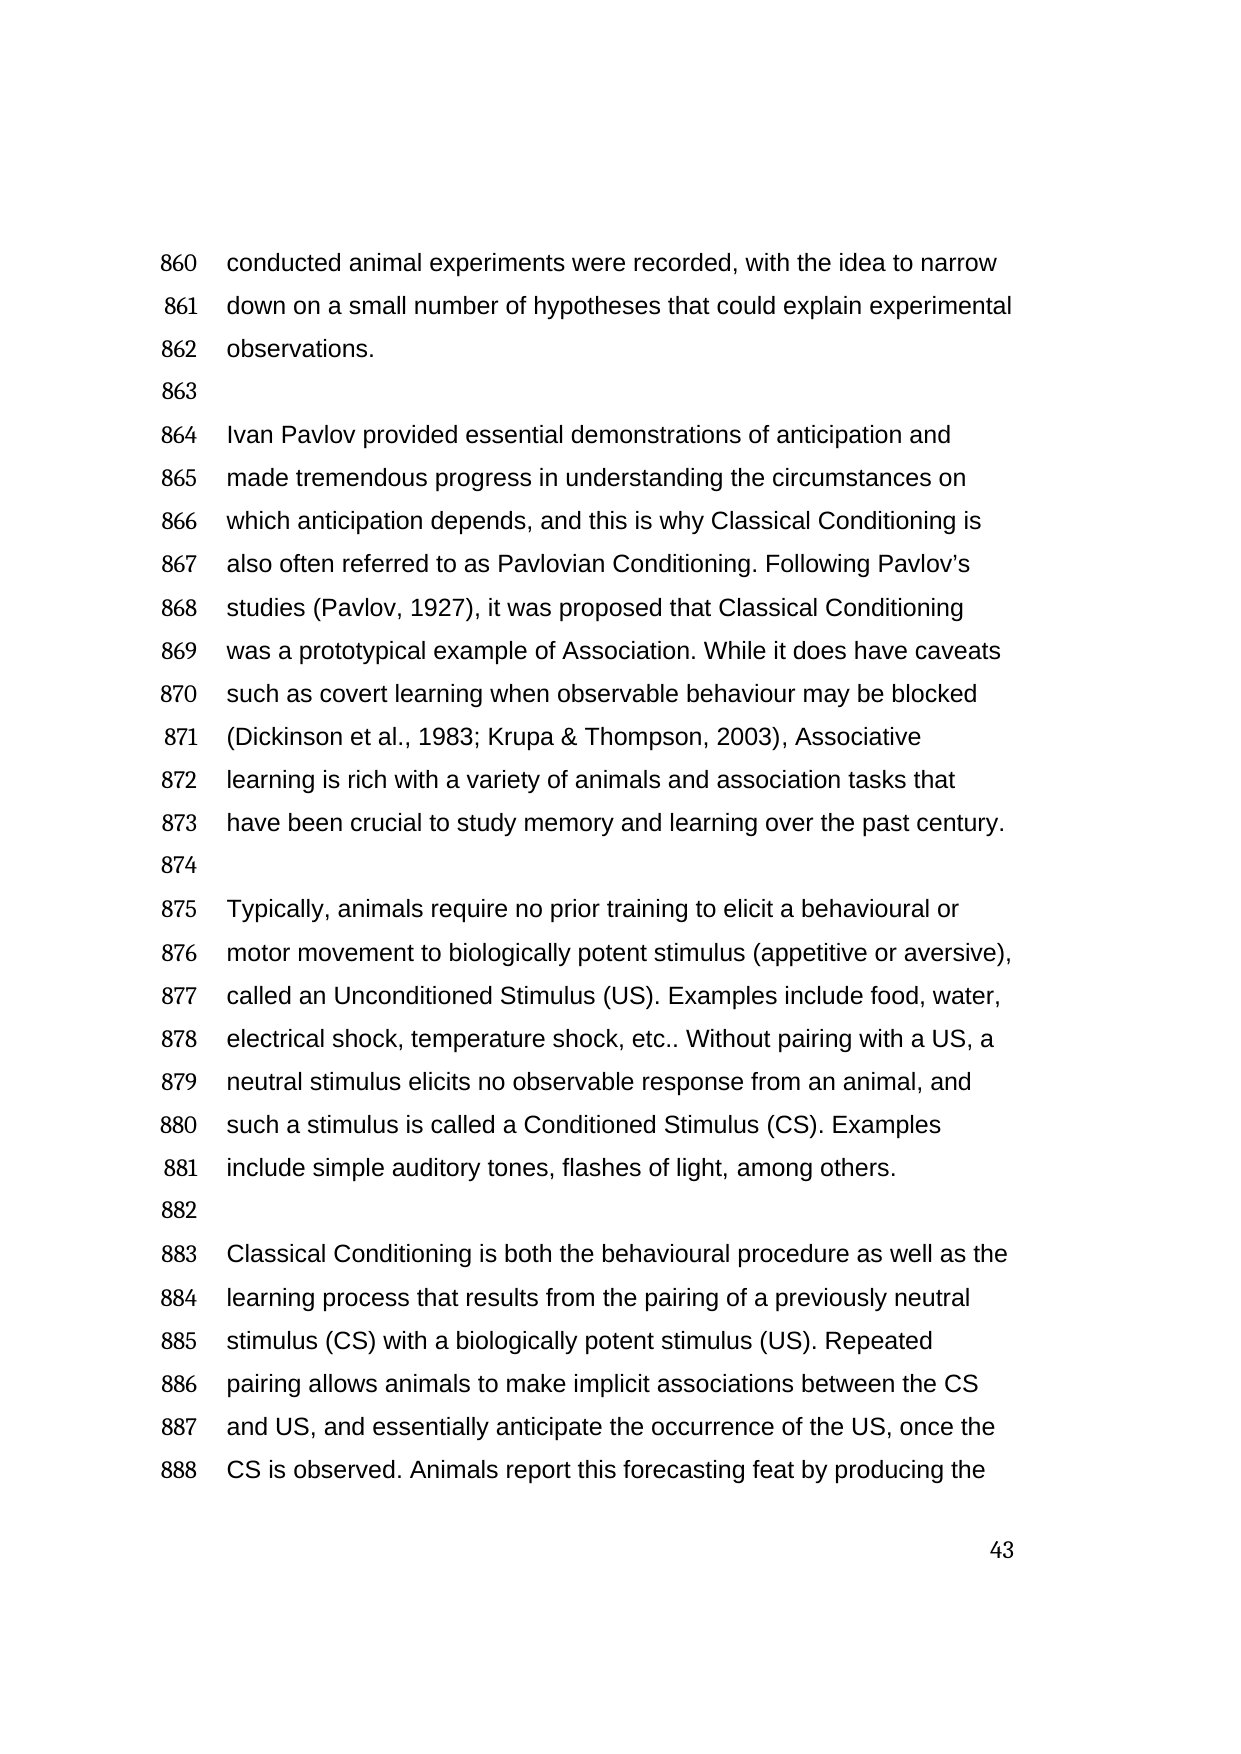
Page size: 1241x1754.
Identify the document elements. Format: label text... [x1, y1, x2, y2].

text Classical Conditioning is both the behavioural procedure as well as the learning process that results from the pairing of a previously neutral stimulus (CS) with a biologically potent stimulus (US). Repeated pairing allows animals to make implicit associations between the CS and US, and essentially anticipate the occurrence of the US, once the CS is observed. Animals report this forecasting feat by producing the [226, 1239, 1014, 1484]
text conducted animal experiments were recorded, with the idea to narrow down on a small number of hypotheses that could explain experimental observations. [226, 248, 1014, 363]
text Typically, animals require no prior training to elicit a behavioural or motor movement to biologically potent stimulus (appetitive or aversive), called an Unconditioned Stimulus (US). Examples include food, water, electrical shock, temperature shock, etc.. Without pairing with a US, a neutral stimulus elicits no observable response from an animal, and such a stimulus is called a Conditioned Stimulus (CS). Examples include simple auditory tones, flashes of light, among others. [226, 894, 1014, 1182]
text Ivan Pavlov provided essential demonstrations of anticipation and made tremendous progress in understanding the circumstances on which anticipation depends, and this is why Classical Conditioning is also often referred to as Pavlovian Conditioning. Following Pavlov’s studies (Pavlov, 1927)⁠, it was proposed that Classical Conditioning was a prototypical example of Association. While it does have caveats such as covert learning when observable behaviour may be blocked (Dickinson et al., 1983; Krupa & Thompson, 2003)⁠, Associative learning is rich with a variety of animals and association tasks that have been crucial to study memory and learning over the past century. [226, 420, 1014, 837]
